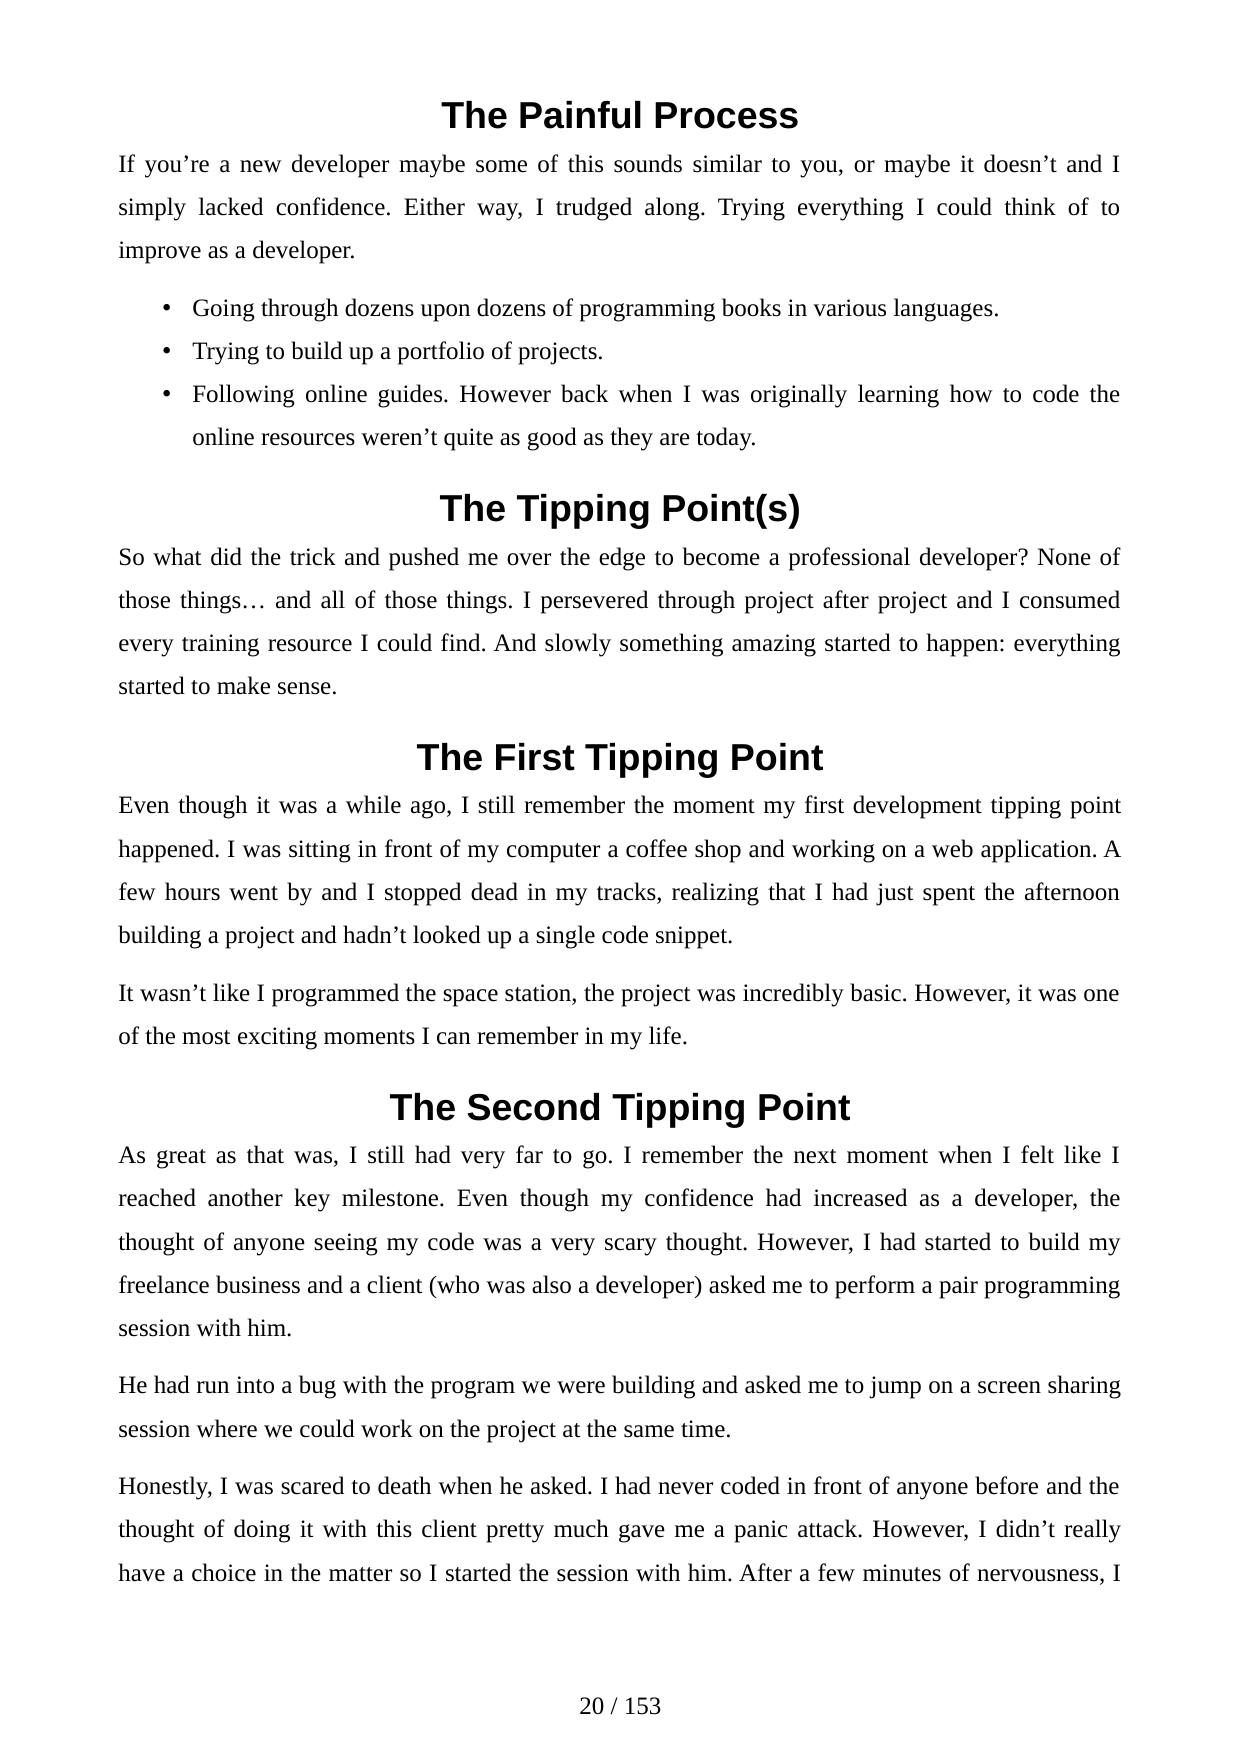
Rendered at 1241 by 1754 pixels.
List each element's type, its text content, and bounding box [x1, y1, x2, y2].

subtitle The First Tipping Point [118, 735, 1122, 778]
text Honestly, I was scared to death when he asked. I had never coded in front of anyone before and the thought of doing it with this client pretty much gave me a panic attack. However, I didn’t really have a choice in the matter so I started the session with him. After a few minutes of nervousness, I [118, 1471, 1122, 1586]
subtitle The Painful Process [118, 93, 1122, 136]
text If you’re a new developer maybe some of this sounds similar to you, or maybe it doesn’t and I simply lacked confidence. Either way, I trudged along. Trying everything I could think of to improve as a developer. [118, 149, 1122, 264]
list Trying to build up a portfolio of projects. [162, 336, 1122, 364]
list Going through dozens upon dozens of programming books in various languages. [162, 293, 1122, 321]
text It wasn’t like I programmed the space station, the project was incredibly basic. However, it was one of the most exciting moments I can remember in my life. [118, 978, 1122, 1049]
text He had run into a bug with the program we were building and asked me to jump on a screen sharing session where we could work on the project at the same time. [118, 1371, 1122, 1442]
subtitle The Second Tipping Point [118, 1085, 1122, 1128]
list Following online guides. However back when I was originally learning how to code the online resources weren’t quite as good as they are today. [162, 379, 1122, 451]
text As great as that was, I still had very far to go. I remember the next moment when I felt like I reached another key milestone. Even though my confidence had increased as a developer, the thought of anyone seeing my code was a very scary thought. However, I had started to build my freelance business and a client (who was also a developer) asked me to perform a pair programming session with him. [118, 1140, 1122, 1342]
text Even though it was a while ago, I still remember the moment my first development tipping point happened. I was sitting in front of my computer a coffee shop and working on a web application. A few hours went by and I stopped dead in my tracks, realizing that I had just spent the afternoon building a project and hadn’t looked up a single code snippet. [118, 791, 1122, 949]
text So what did the trick and pushed me over the edge to become a professional developer? None of those things… and all of those things. I persevered through project after project and I consumed every training resource I could find. And slowly something amazing started to happen: everything started to make sense. [118, 542, 1122, 700]
subtitle The Tipping Point(s) [118, 486, 1122, 529]
